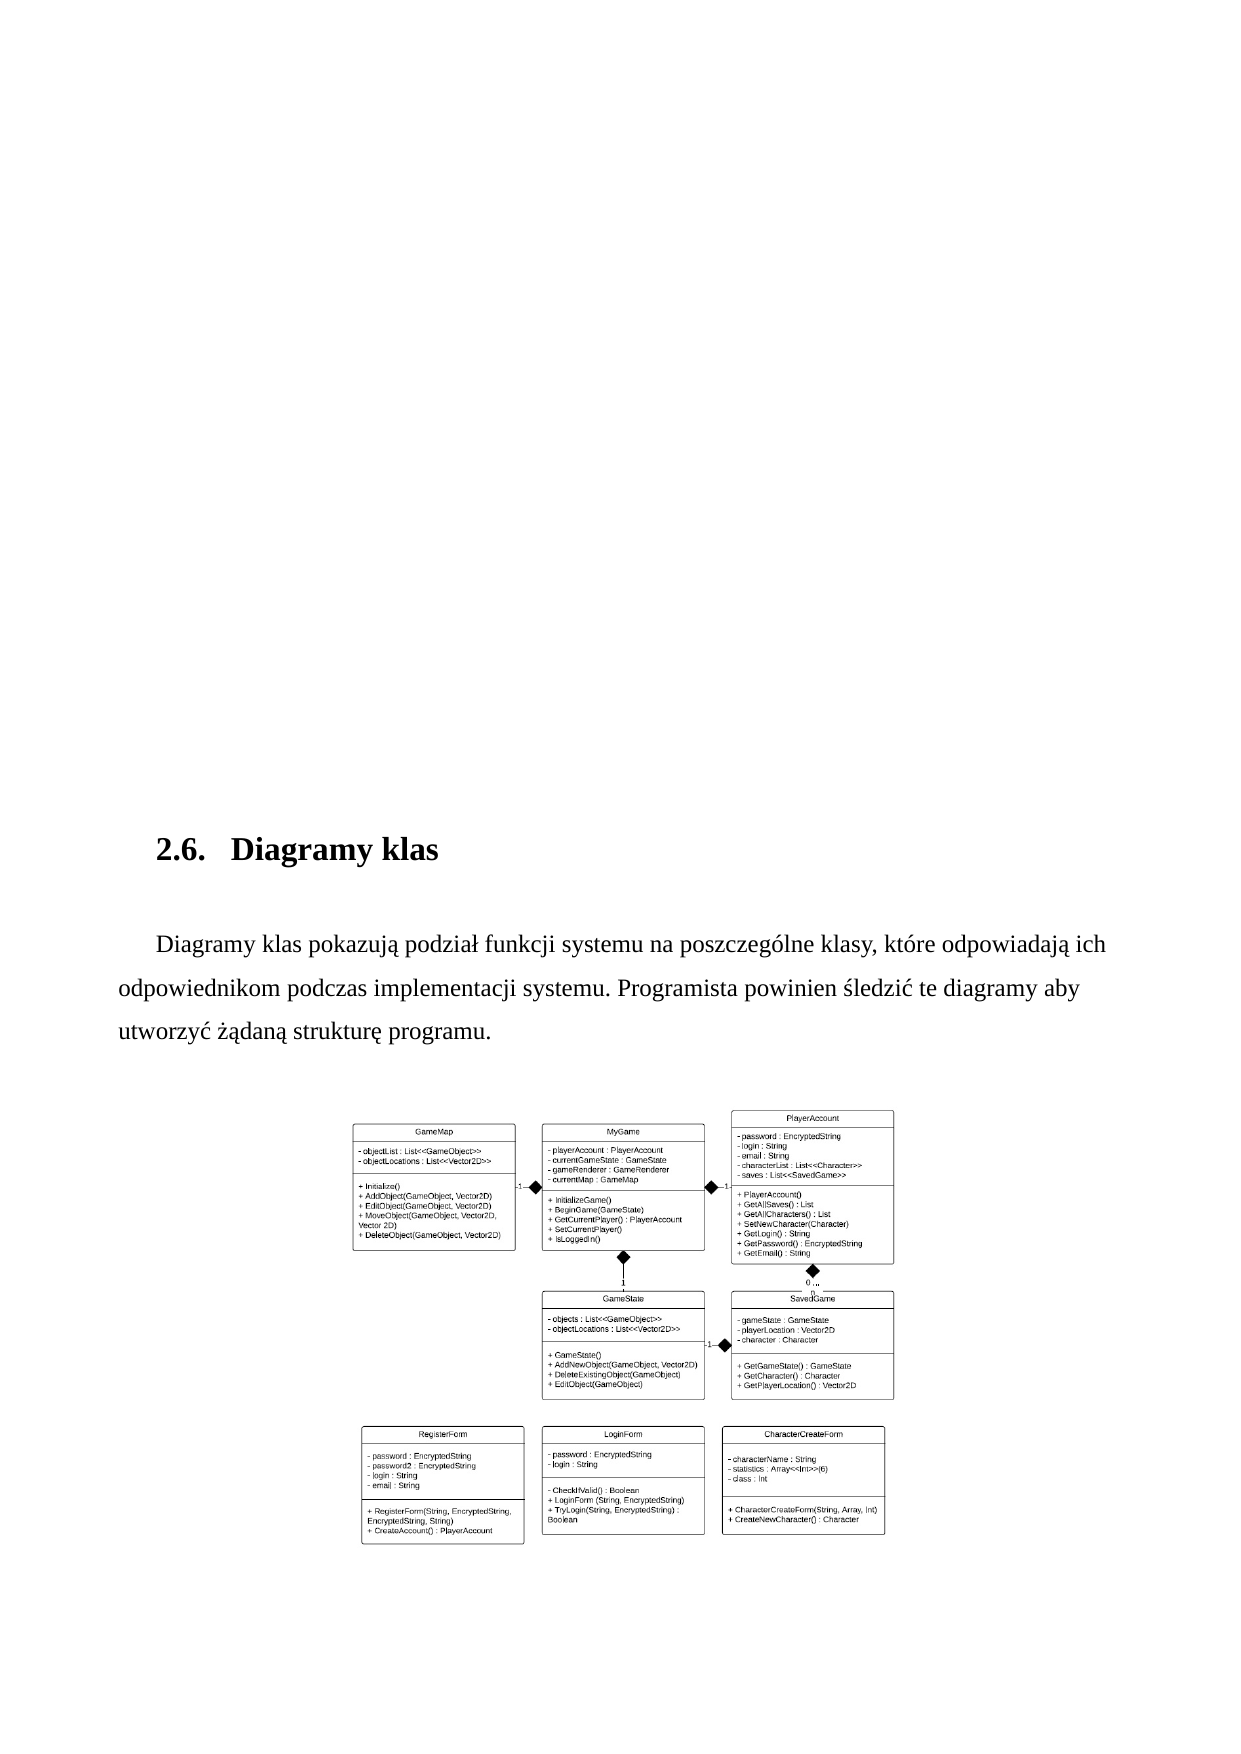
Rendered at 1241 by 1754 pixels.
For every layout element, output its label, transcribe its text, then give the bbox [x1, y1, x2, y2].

subtitle Diagramy klas [156, 829, 1122, 867]
picture [341, 1102, 899, 1554]
text Diagramy klas pokazują podział funkcji systemu na poszczególne klasy, które odpowiadają ich odpowiednikom podczas implementacji systemu. Programista powinien śledzić te diagramy aby utworzyć żądaną strukturę programu. [118, 929, 1122, 1044]
